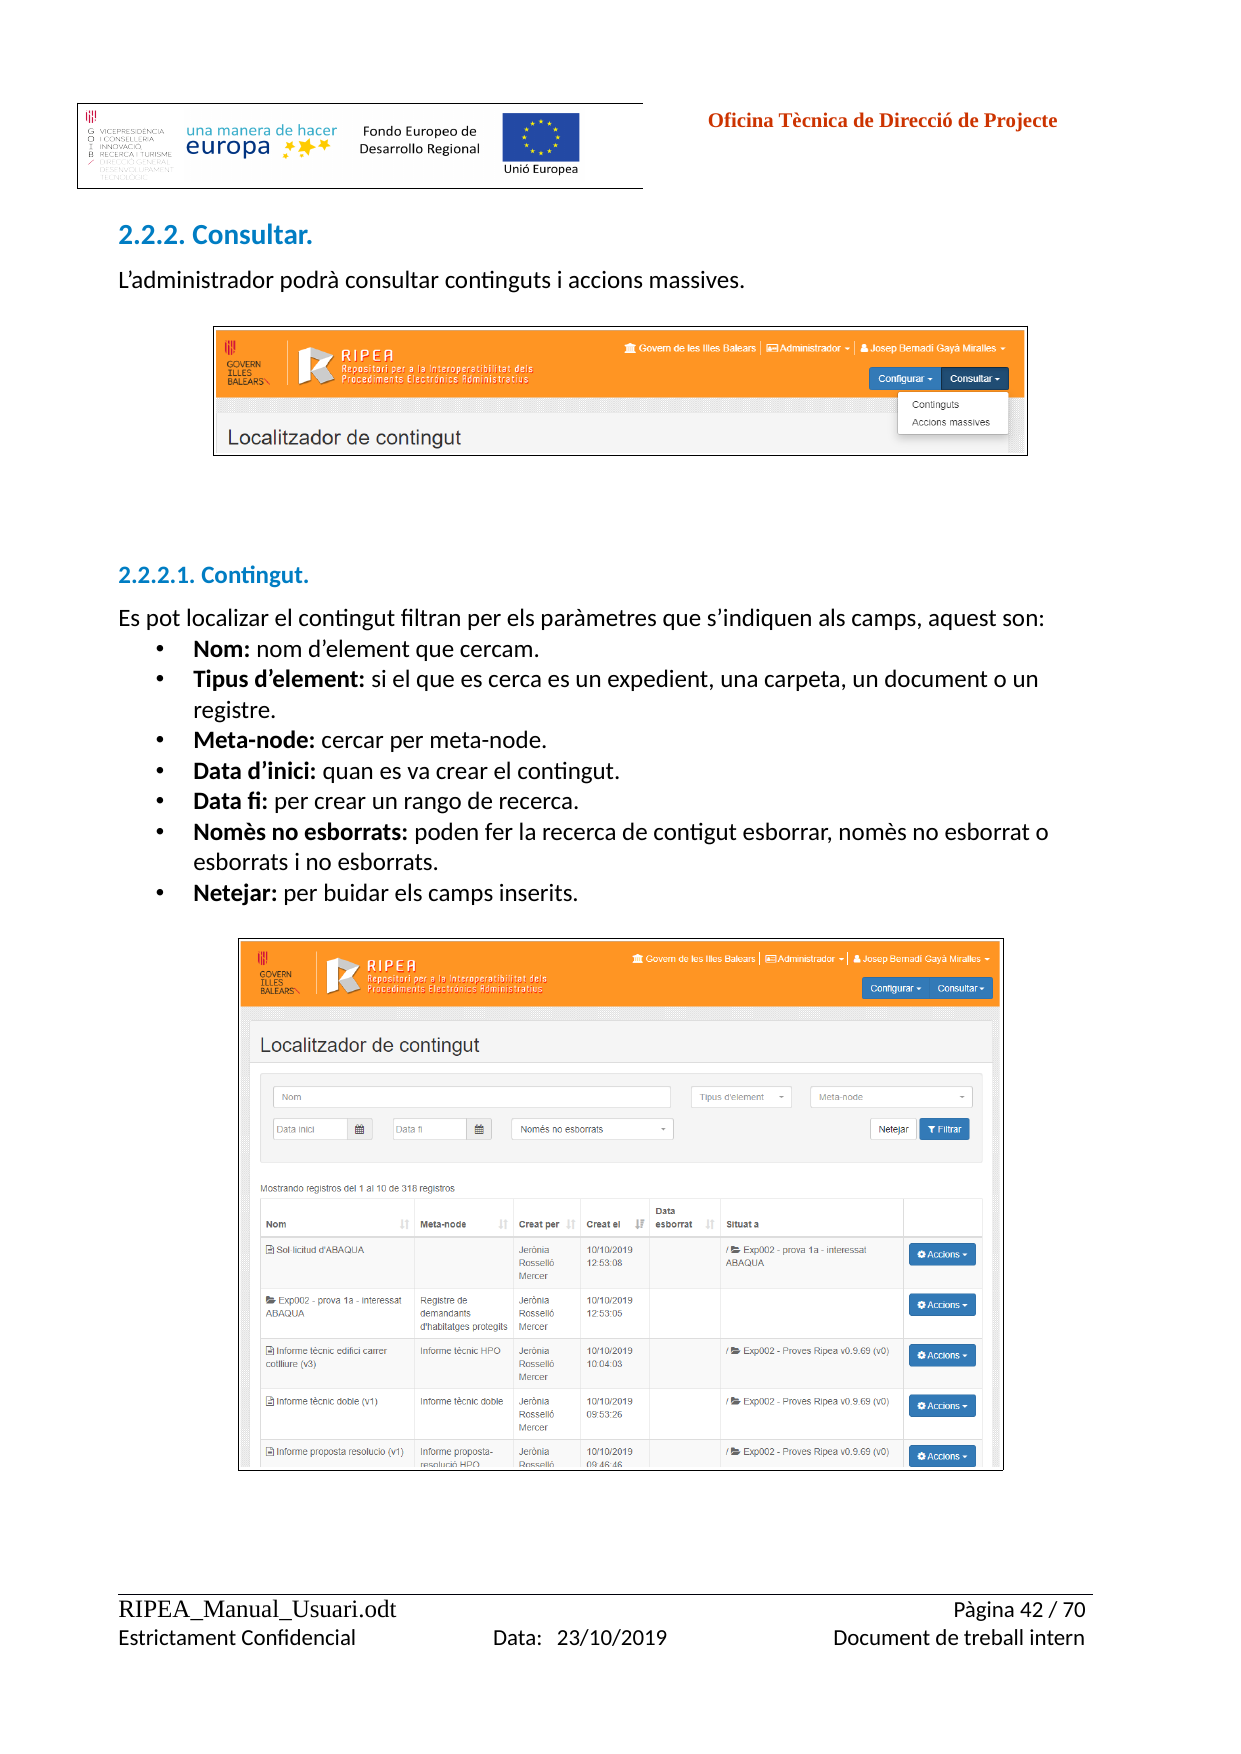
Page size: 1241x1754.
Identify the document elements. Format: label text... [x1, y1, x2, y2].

list Tipus d’element: si el que es cerca es un expedient, una carpeta, un document o un registre. [156, 663, 1122, 724]
text Es pot localizar el contingut filtran per els paràmetres que s’indiquen als camps, aquest son: [118, 602, 1122, 633]
subtitle 2.2.2.1. Contingut. [118, 559, 1122, 590]
picture [184, 108, 585, 182]
list Nomès no esborrats: poden fer la recerca de contigut esborrar, nomès no esborrat o esborrats i no esborrats. [156, 816, 1122, 877]
text L’administrador podrà consultar continguts i accions massives. [118, 264, 1122, 295]
picture [216, 328, 1025, 453]
picture [240, 941, 1000, 1467]
subtitle 2.2.2. Consultar. [118, 216, 1122, 252]
picture [82, 108, 178, 182]
list Nom: nom d’element que cercam. [156, 633, 1122, 663]
list Data d’inici: quan es va crear el contingut. [156, 755, 1122, 785]
list Data fi: per crear un rango de recerca. [156, 785, 1122, 816]
list Meta-node: cercar per meta-node. [156, 724, 1122, 755]
list Netejar: per buidar els camps inserits. [156, 877, 1122, 907]
